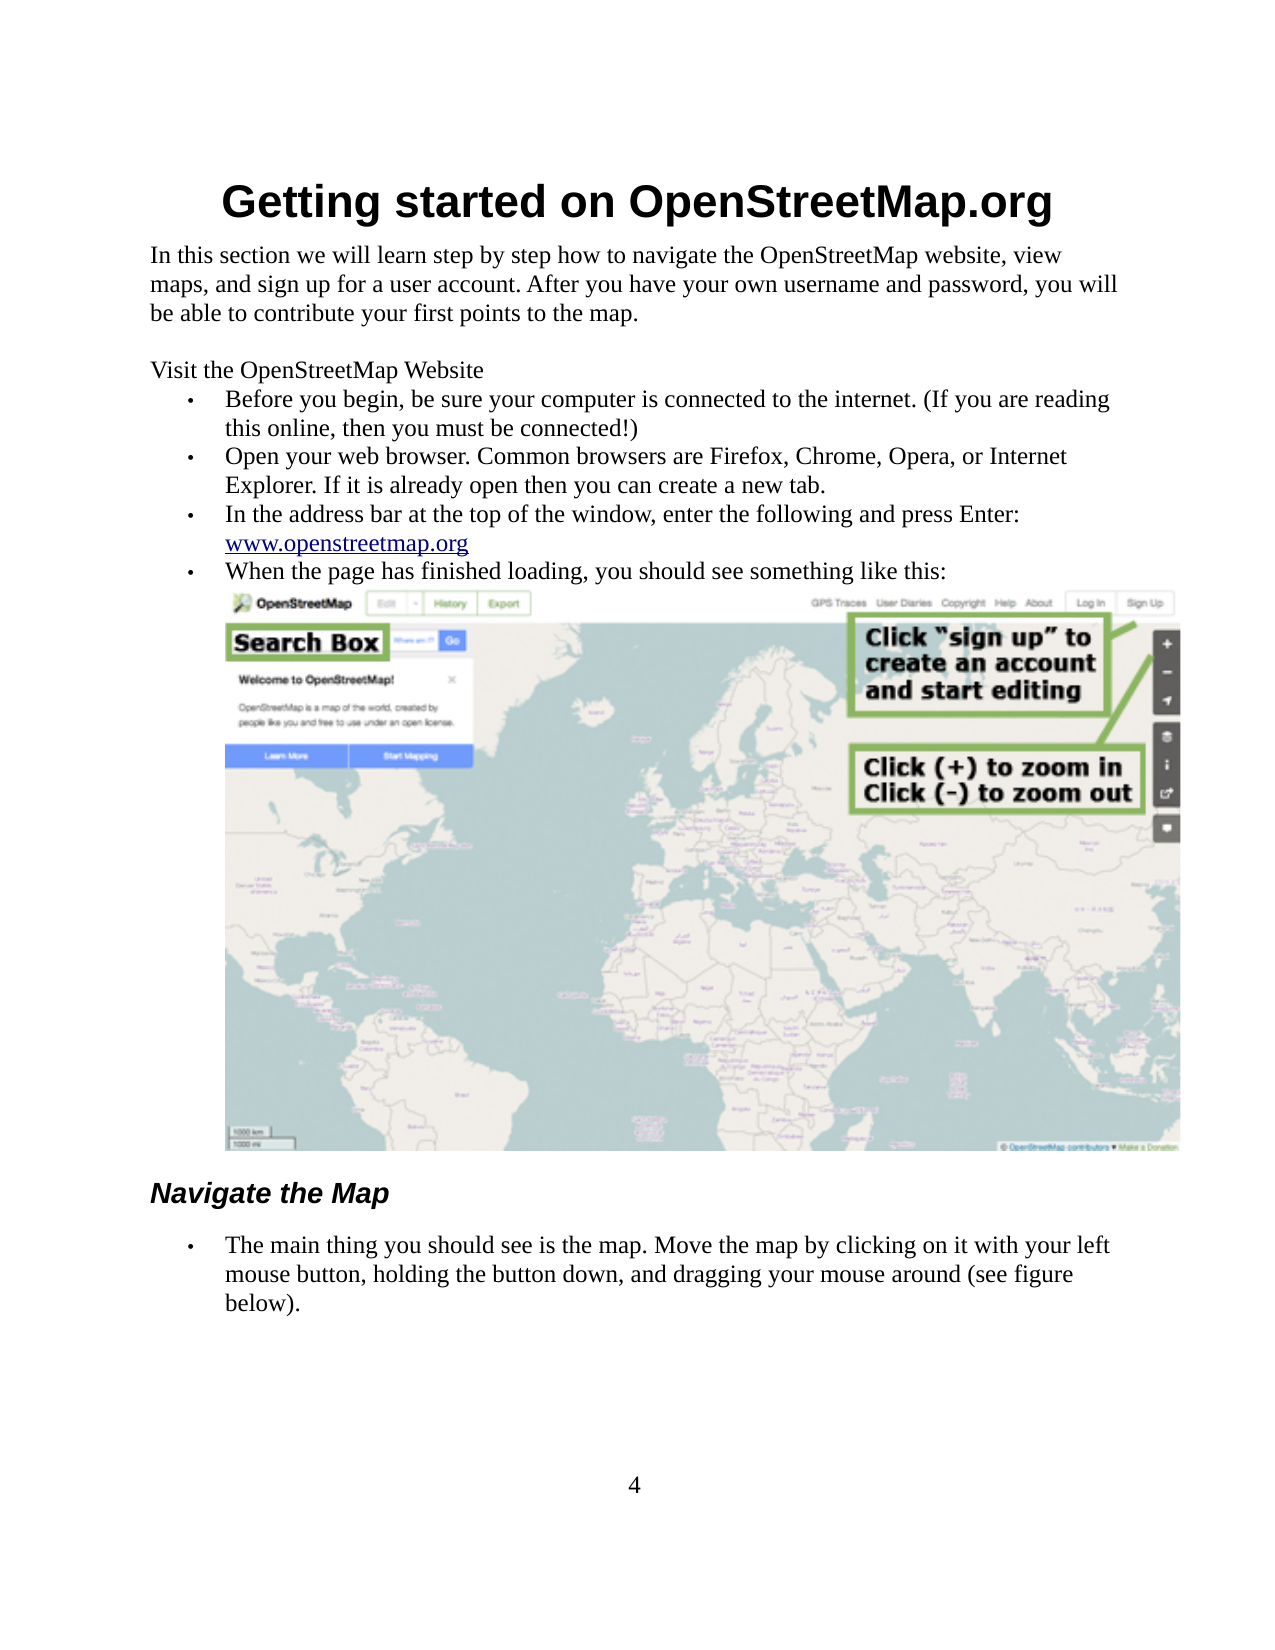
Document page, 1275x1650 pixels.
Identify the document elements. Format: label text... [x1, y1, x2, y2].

text Visit the OpenStreetMap Website [150, 355, 1125, 384]
subtitle Navigate the Map [150, 1176, 1125, 1209]
list When the page has finished loading, you should see something like this: [187, 556, 1125, 585]
subtitle Getting started on OpenStreetMap.org [150, 175, 1125, 228]
list Before you begin, be sure your computer is connected to the internet. (If you are reading this online, then you must be connected!) [187, 384, 1125, 441]
list Open your web browser. Common browsers are Firefox, Chrome, Opera, or Internet Explorer. If it is already open then you can create a new tab. [187, 441, 1125, 499]
list The main thing you should see is the map. Move the map by clicking on it with your left mouse button, holding the button down, and dragging your mouse around (see figure below). [187, 1231, 1125, 1317]
text In this section we will learn step by step how to navigate the OpenStreetMap website, view maps, and sign up for a user account. After you have your own username and password, you will be able to contribute your first points to the map. [150, 240, 1125, 326]
picture [225, 585, 1181, 1151]
list In the address bar at the top of the window, enter the following and press Enter: www.openstreetmap.org [187, 499, 1125, 556]
